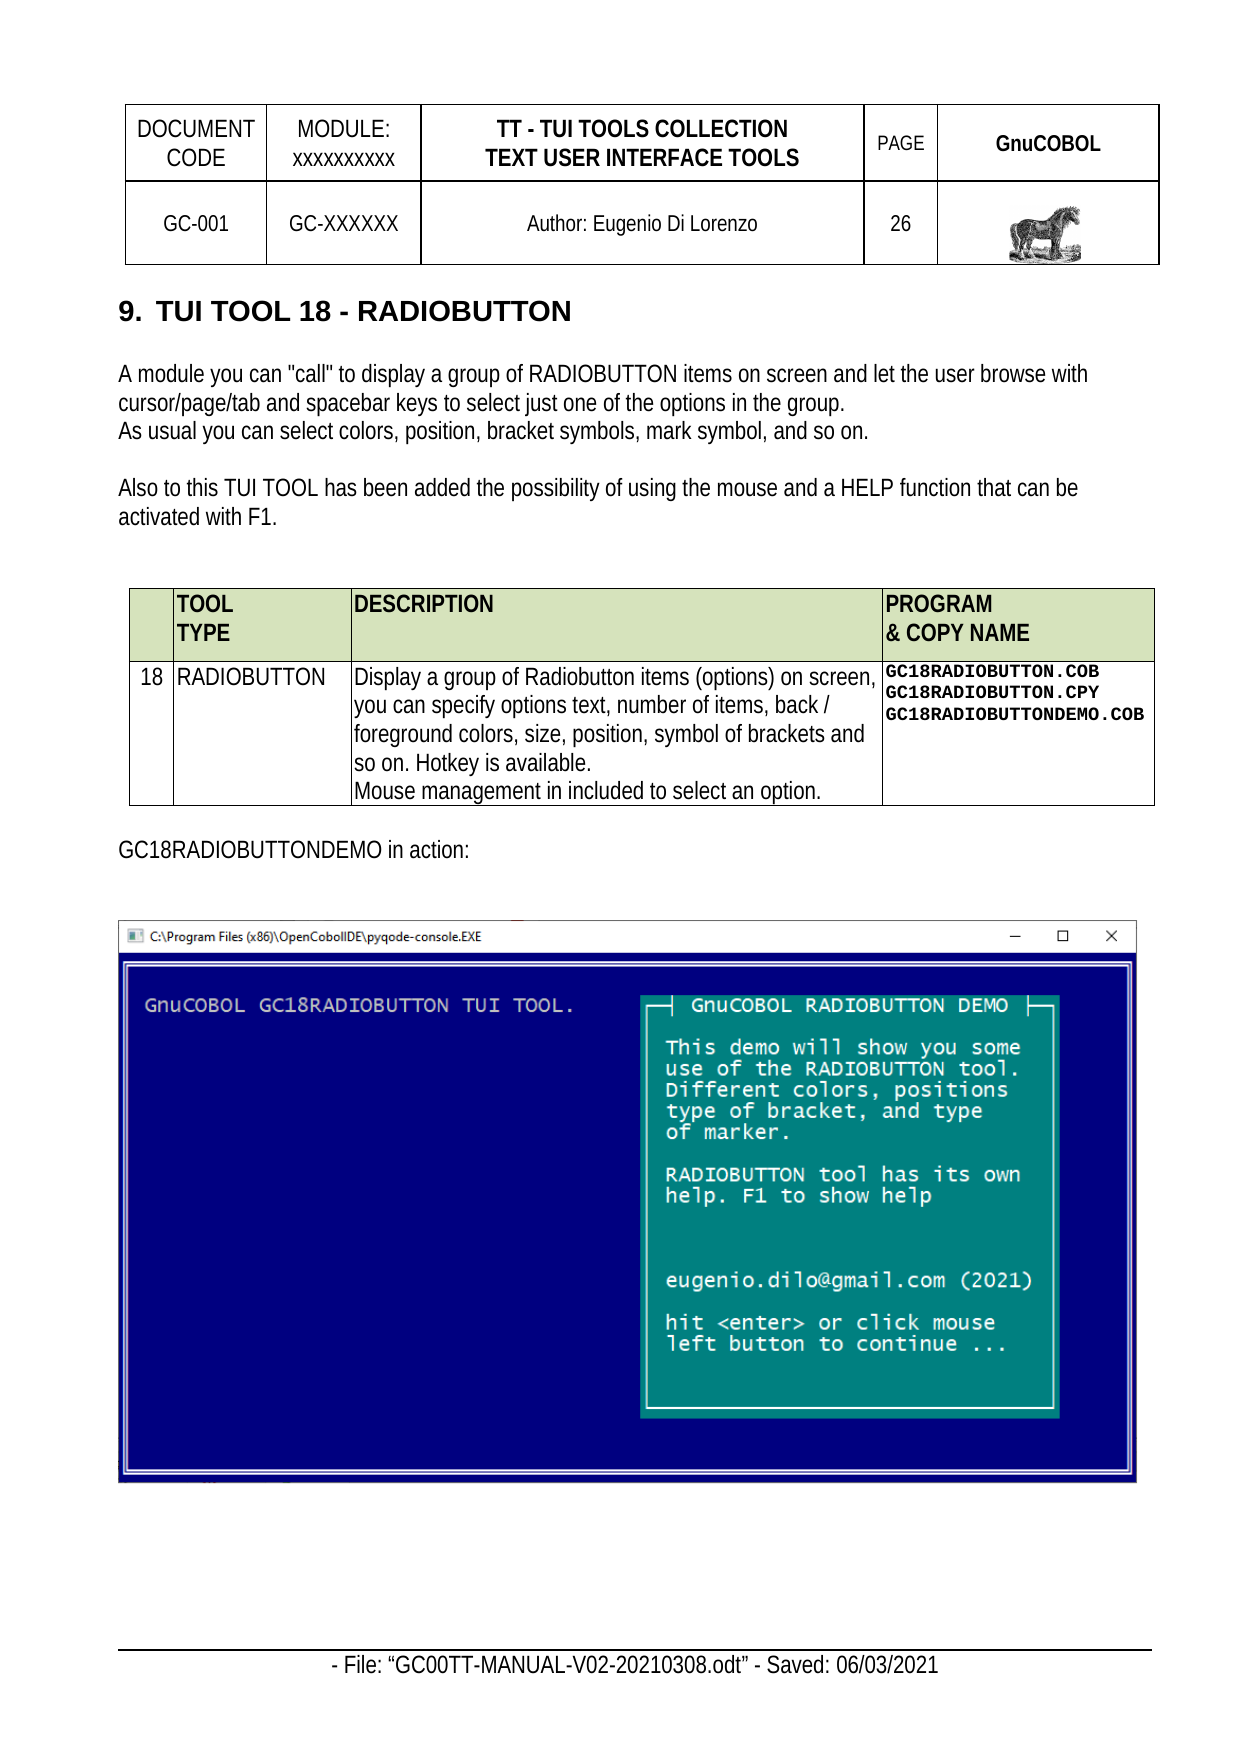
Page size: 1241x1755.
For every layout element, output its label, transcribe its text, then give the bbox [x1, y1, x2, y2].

table_cell 18 [130, 662, 173, 805]
table_cell Display a group of Radiobutton items (options) on screen, you can specify options text, number of items, back / foreground colors, size, position, symbol of brackets and so on. Hotkey is available. Mouse management in included to select an option. [352, 662, 882, 805]
table_header DESCRIPTION [352, 589, 882, 661]
table_cell GC18RADIOBUTTON.COB GC18RADIOBUTTON.CPY GC18RADIOBUTTONDEMO.COB [883, 662, 1154, 805]
table_header PROGRAM & COPY NAME [883, 589, 1154, 661]
table_header [130, 589, 173, 661]
subtitle TUI TOOL 18 - RADIOBUTTON [118, 294, 1152, 327]
text A module you can "call" to display a group of RADIOBUTTON items on screen and let the user browse with cursor/page/tab and spacebar keys to select just one of the options in the group. As usual you can select colors, position, bracket symbols, mark symbol, and so on. [118, 359, 1152, 473]
table_header TOOL TYPE [174, 589, 351, 661]
text Also to this TUI TOOL has been added the possibility of using the mouse and a HELP function that can be activated with F1. [118, 473, 1152, 531]
text GC18RADIOBUTTONDEMO in action: [118, 835, 1152, 863]
table_cell RADIOBUTTON [174, 662, 351, 805]
